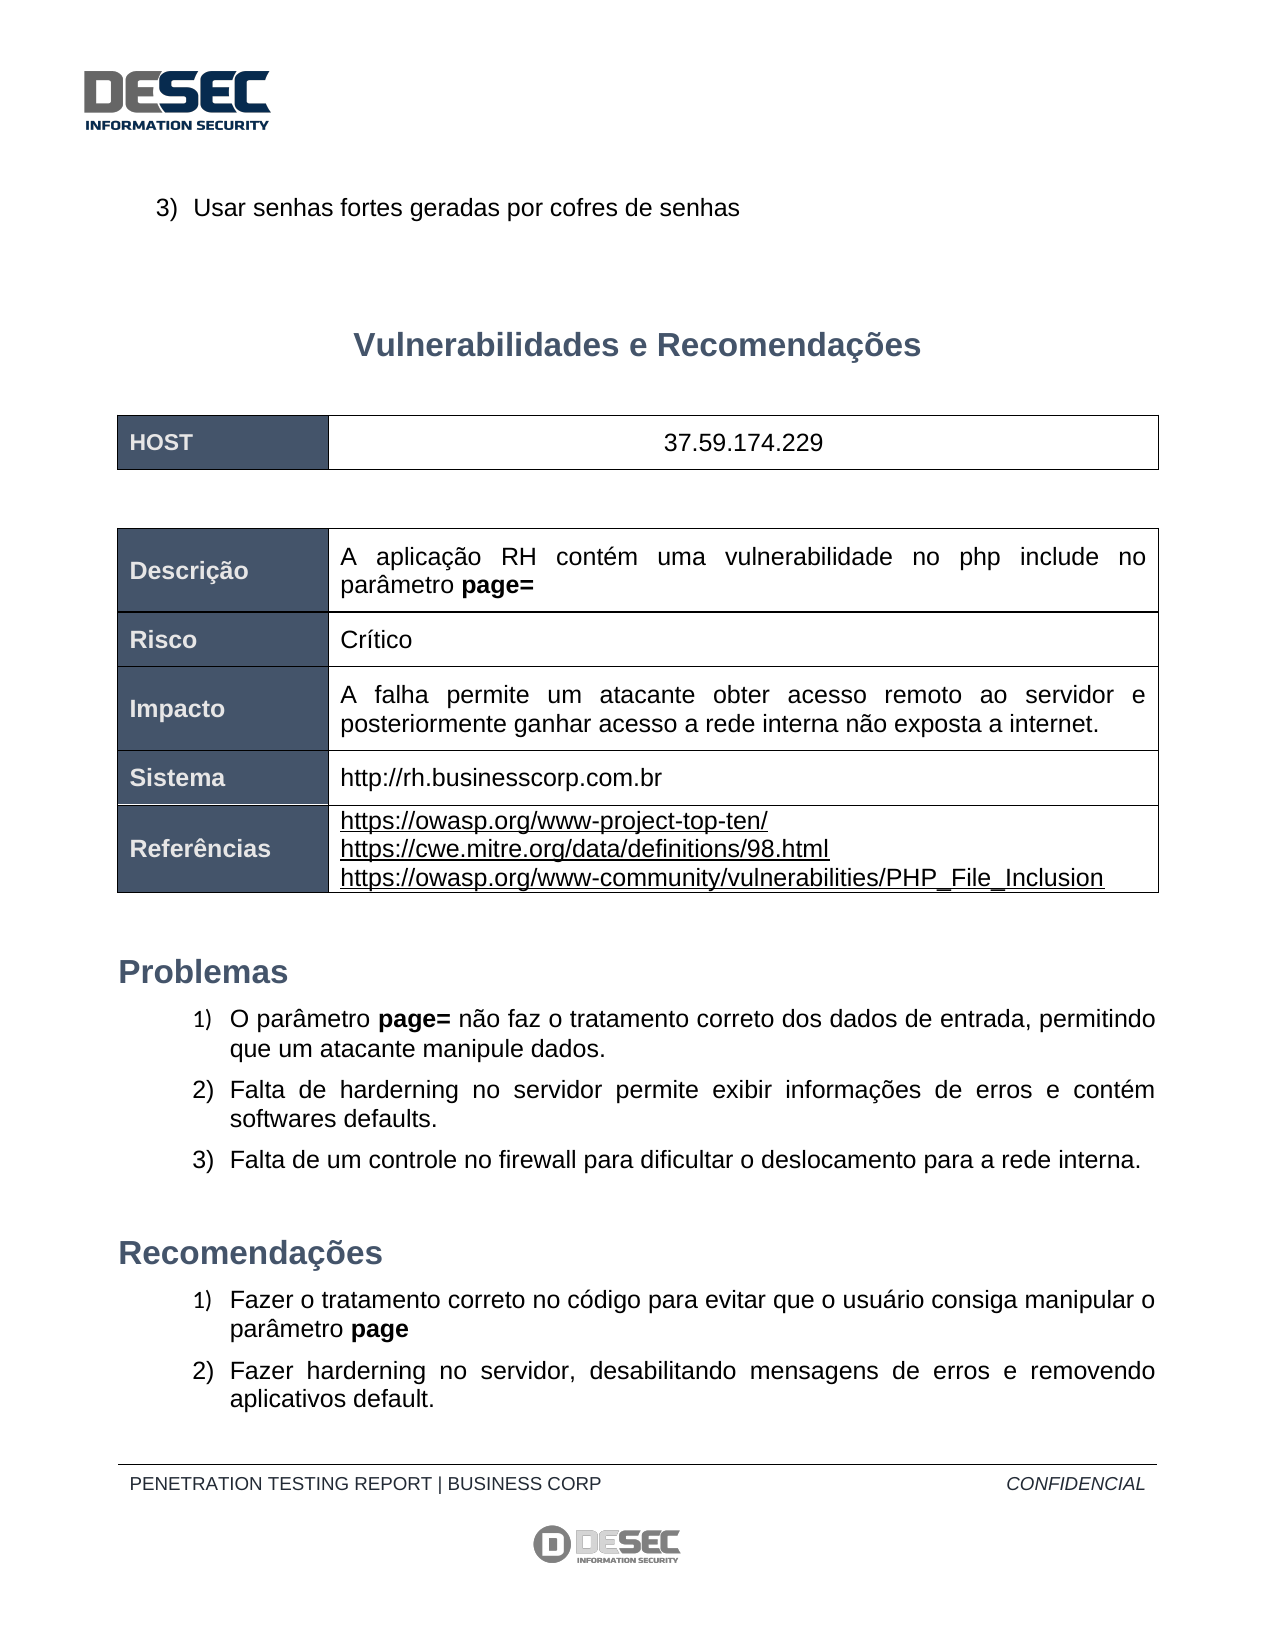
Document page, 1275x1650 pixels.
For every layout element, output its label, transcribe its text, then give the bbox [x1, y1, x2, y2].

table_cell Crítico [329, 613, 1158, 666]
table_cell A falha permite um atacante obter acesso remoto ao servidor e posteriormente ganhar acesso a rede interna não exposta a internet. [329, 667, 1158, 750]
list O parâmetro page= não faz o tratamento correto dos dados de entrada, permitindo que um atacante manipule dados. [192, 1003, 1157, 1062]
list Usar senhas fortes geradas por cofres de senhas [156, 193, 1157, 222]
table_cell Impacto [118, 667, 328, 750]
list Falta de harderning no servidor permite exibir informações de erros e contém softwares defaults. [192, 1075, 1157, 1132]
list Fazer harderning no servidor, desabilitando mensagens de erros e removendo aplicativos default. [192, 1356, 1157, 1413]
table_header 37.59.174.229 [329, 416, 1158, 469]
table_header HOST [118, 416, 328, 469]
table_cell Sistema [118, 751, 328, 804]
table_header Descrição [118, 529, 328, 611]
table_cell Referências [118, 806, 328, 892]
table_cell http://rh.businesscorp.com.br [329, 751, 1158, 804]
picture [84, 71, 271, 130]
subtitle Vulnerabilidades e Recomendações [118, 325, 1157, 402]
subtitle Problemas [118, 914, 1157, 991]
list Falta de um controle no firewall para dificultar o deslocamento para a rede interna. [192, 1145, 1157, 1174]
list Fazer o tratamento correto no código para evitar que o usuário consiga manipular o parâmetro page [192, 1284, 1157, 1343]
table_header A aplicação RH contém uma vulnerabilidade no php include no parâmetro page= [329, 529, 1158, 611]
picture [531, 1520, 684, 1568]
table_cell https://owasp.org/www-project-top-ten/ https://cwe.mitre.org/data/definitions/98.html https://owasp.org/www-community/vulnerabilities/PHP_File_Inclusion [329, 806, 1158, 892]
subtitle Recomendações [118, 1194, 1157, 1271]
table_cell Risco [118, 613, 328, 666]
